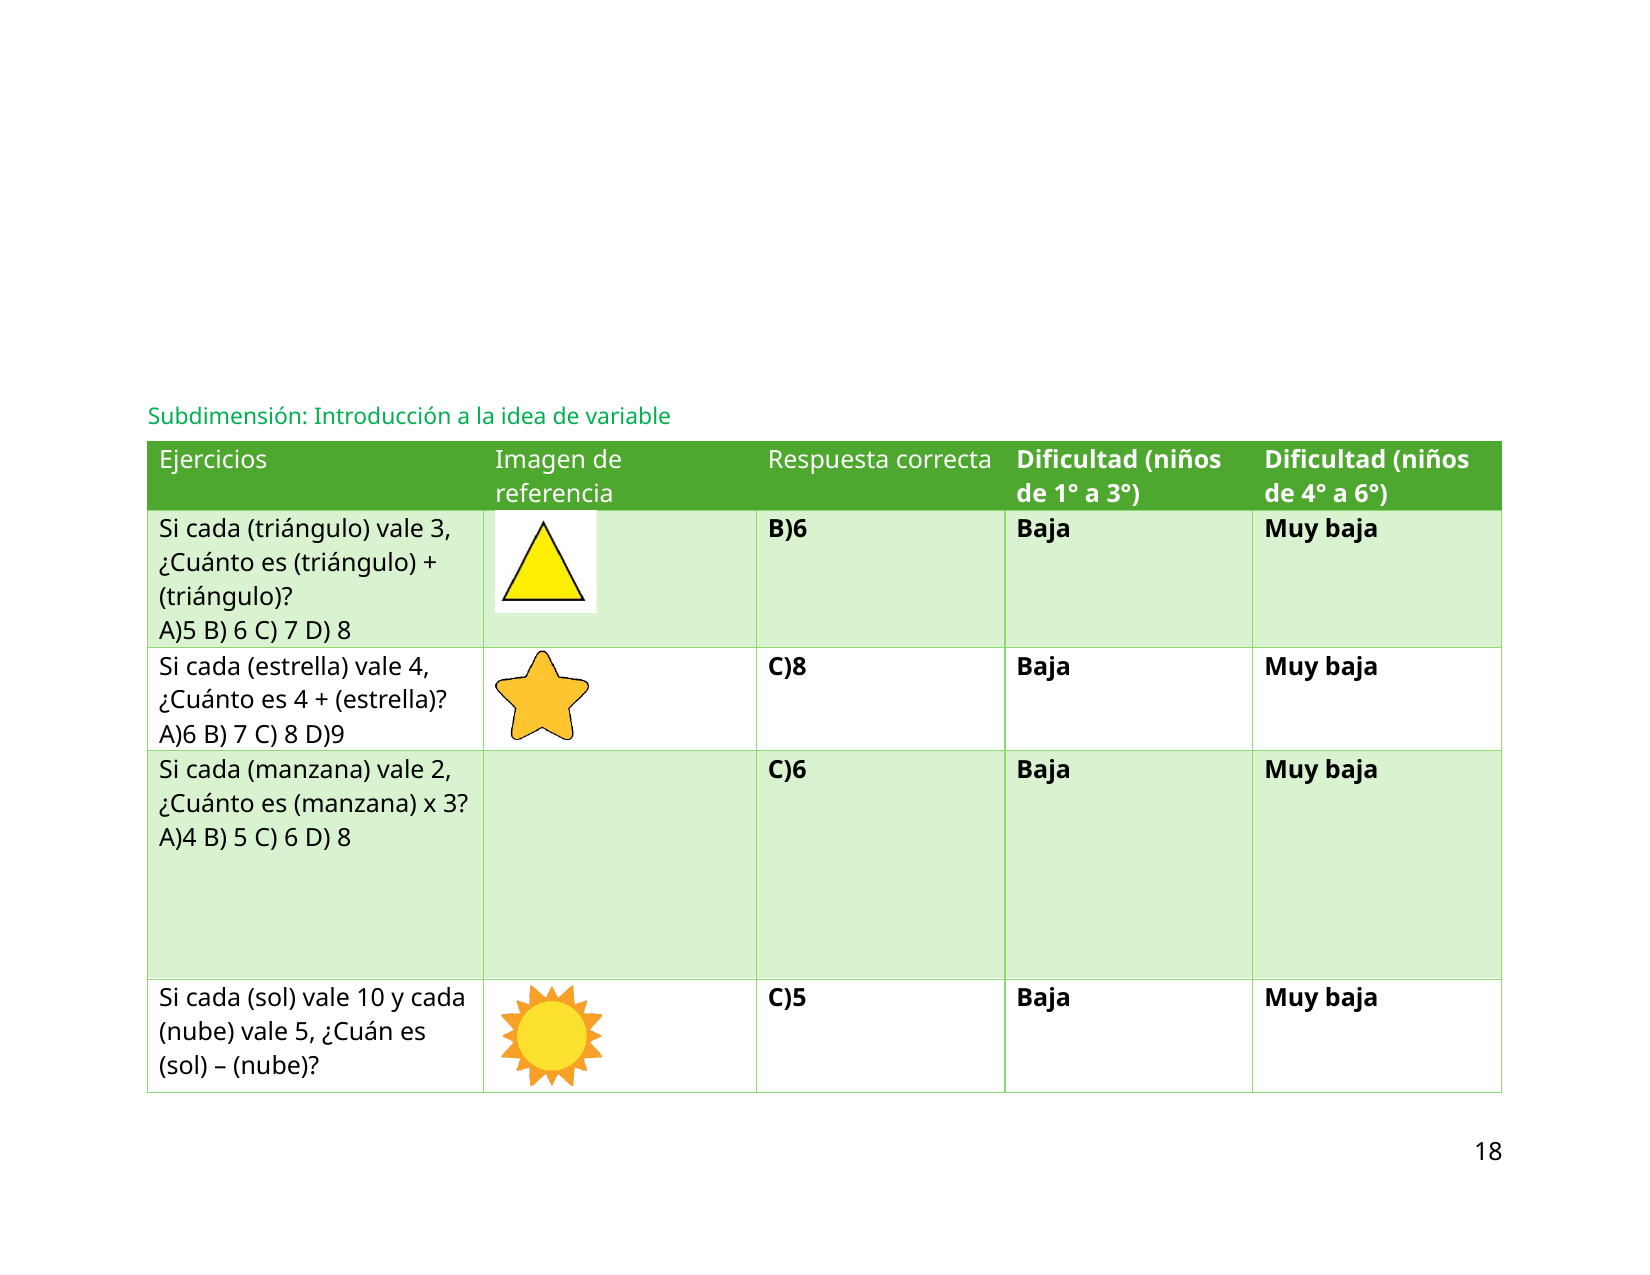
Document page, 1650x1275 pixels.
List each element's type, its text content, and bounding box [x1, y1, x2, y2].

table_cell Muy baja [1253, 751, 1501, 978]
table_cell [484, 751, 756, 978]
table_cell Muy baja [1253, 648, 1501, 750]
subtitle Subdimensión: Introducción a la idea de variable [148, 401, 1502, 432]
table_cell Baja [1006, 511, 1252, 647]
table_cell Si cada (triángulo) vale 3, ¿Cuánto es (triángulo) + (triángulo)? A)5 B) 6 C) 7 D) 8 [148, 511, 483, 647]
table_cell [484, 511, 756, 647]
table_cell Baja [1006, 751, 1252, 978]
table_cell B)6 [757, 511, 1004, 647]
table_cell Baja [1006, 648, 1252, 750]
table_header Dificultad (niños de 4° a 6°) [1253, 442, 1501, 510]
table_cell [484, 980, 495, 1092]
table_cell Muy baja [1253, 980, 1501, 1092]
table_header Imagen de referencia [484, 442, 756, 510]
picture [495, 648, 589, 742]
table_header Ejercicios [148, 442, 483, 510]
table_cell C)5 [757, 980, 1004, 1092]
table_cell [484, 648, 756, 750]
table_cell Si cada (estrella) vale 4, ¿Cuánto es 4 + (estrella)? A)6 B) 7 C) 8 D)9 [148, 648, 483, 750]
table_cell C)6 [757, 751, 1004, 978]
table_cell Si cada (manzana) vale 2, ¿Cuánto es (manzana) x 3? A)4 B) 5 C) 6 D) 8 [148, 751, 483, 978]
table_cell C)8 [757, 648, 1004, 750]
table_cell Si cada (sol) vale 10 y cada (nube) vale 5, ¿Cuán es (sol) – (nube)? [148, 980, 483, 1092]
table_header Respuesta correcta [757, 442, 1004, 510]
picture [495, 979, 608, 1092]
table_cell Muy baja [1253, 511, 1501, 647]
table_cell [608, 980, 756, 1092]
table_cell Baja [1006, 980, 1252, 1092]
picture [495, 510, 561, 613]
table_header Dificultad (niños de 1° a 3°) [1006, 442, 1252, 510]
